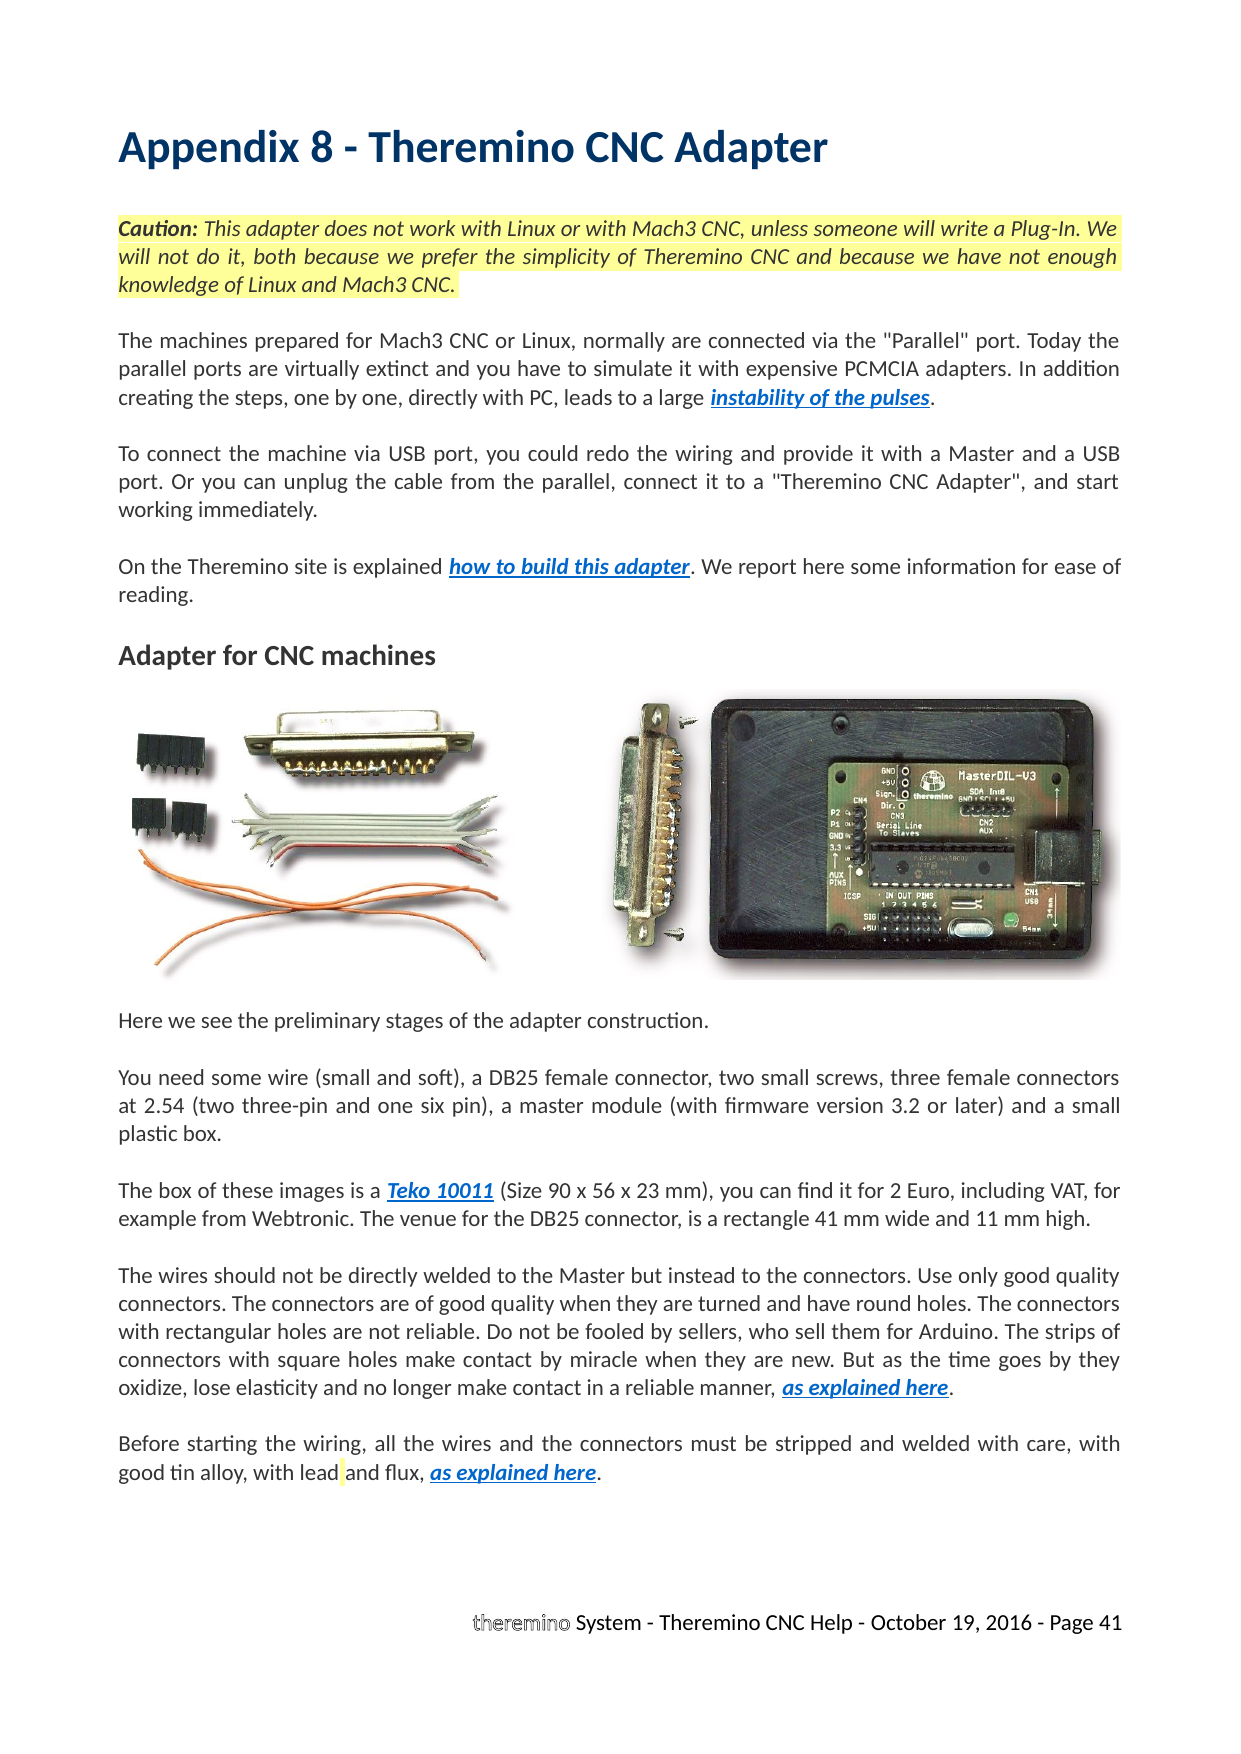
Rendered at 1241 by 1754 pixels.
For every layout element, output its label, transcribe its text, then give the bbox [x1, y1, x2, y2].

text The machines prepared for Mach3 CNC or Linux, normally are connected via the "Parallel" port. Today the parallel ports are virtually extinct and you have to simulate it with expensive PCMCIA adapters. In addition creating the steps, one by one, directly with PC, leads to a large instability of the pulses. [118, 298, 1122, 411]
text Here we see the preliminary stages of the adapter construction. [118, 1006, 1122, 1034]
text The box of these images is a Teko 10011 (Size 90 x 56 x 23 mm), you can find it for 2 Euro, including VAT, for example from Webtronic. The venue for the DB25 connector, is a rectangle 41 mm wide and 11 mm high. [118, 1176, 1122, 1232]
picture [601, 689, 1121, 980]
text Caution: This adapter does not work with Linux or with Mach3 CNC, unless someone will write a Plug-In. We will not do it, both because we prefer the simplicity of Theremino CNC and because we have not enough knowledge of Linux and Mach3 CNC. [118, 186, 1122, 298]
picture [118, 701, 526, 989]
text To connect the machine via USB port, you could redo the wiring and provide it with a Master and a USB port. Or you can unplug the cable from the parallel, connect it to a "Theremino CNC Adapter", and start working immediately. [118, 439, 1122, 523]
text You need some wire (small and soft), a DB25 female connector, two small screws, three female connectors at 2.54 (two three-pin and one six pin), a master module (with firmware version 3.2 or later) and a small plastic box. [118, 1063, 1122, 1147]
text The wires should not be directly welded to the Master but instead to the connectors. Use only good quality connectors. The connectors are of good quality when they are turned and have round holes. The connectors with rectangular holes are not reliable. Do not be fooled by sellers, who sell them for Arduino. The strips of connectors with square holes make contact by miracle when they are new. But as the time goes by they oxidize, lose elasticity and no longer make contact in a reliable manner, as explained here. [118, 1261, 1122, 1401]
text Adapter for CNC machines [118, 637, 1122, 673]
text On the Theremino site is explained how to build this adapter. We report here some information for ease of reading. [118, 552, 1122, 608]
text Before starting the wiring, all the wires and the connectors must be stripped and welded with care, with good tin alloy, with lead and flux, as explained here. [118, 1429, 1122, 1486]
subtitle Appendix 8 - Theremino CNC Adapter [118, 118, 1122, 174]
